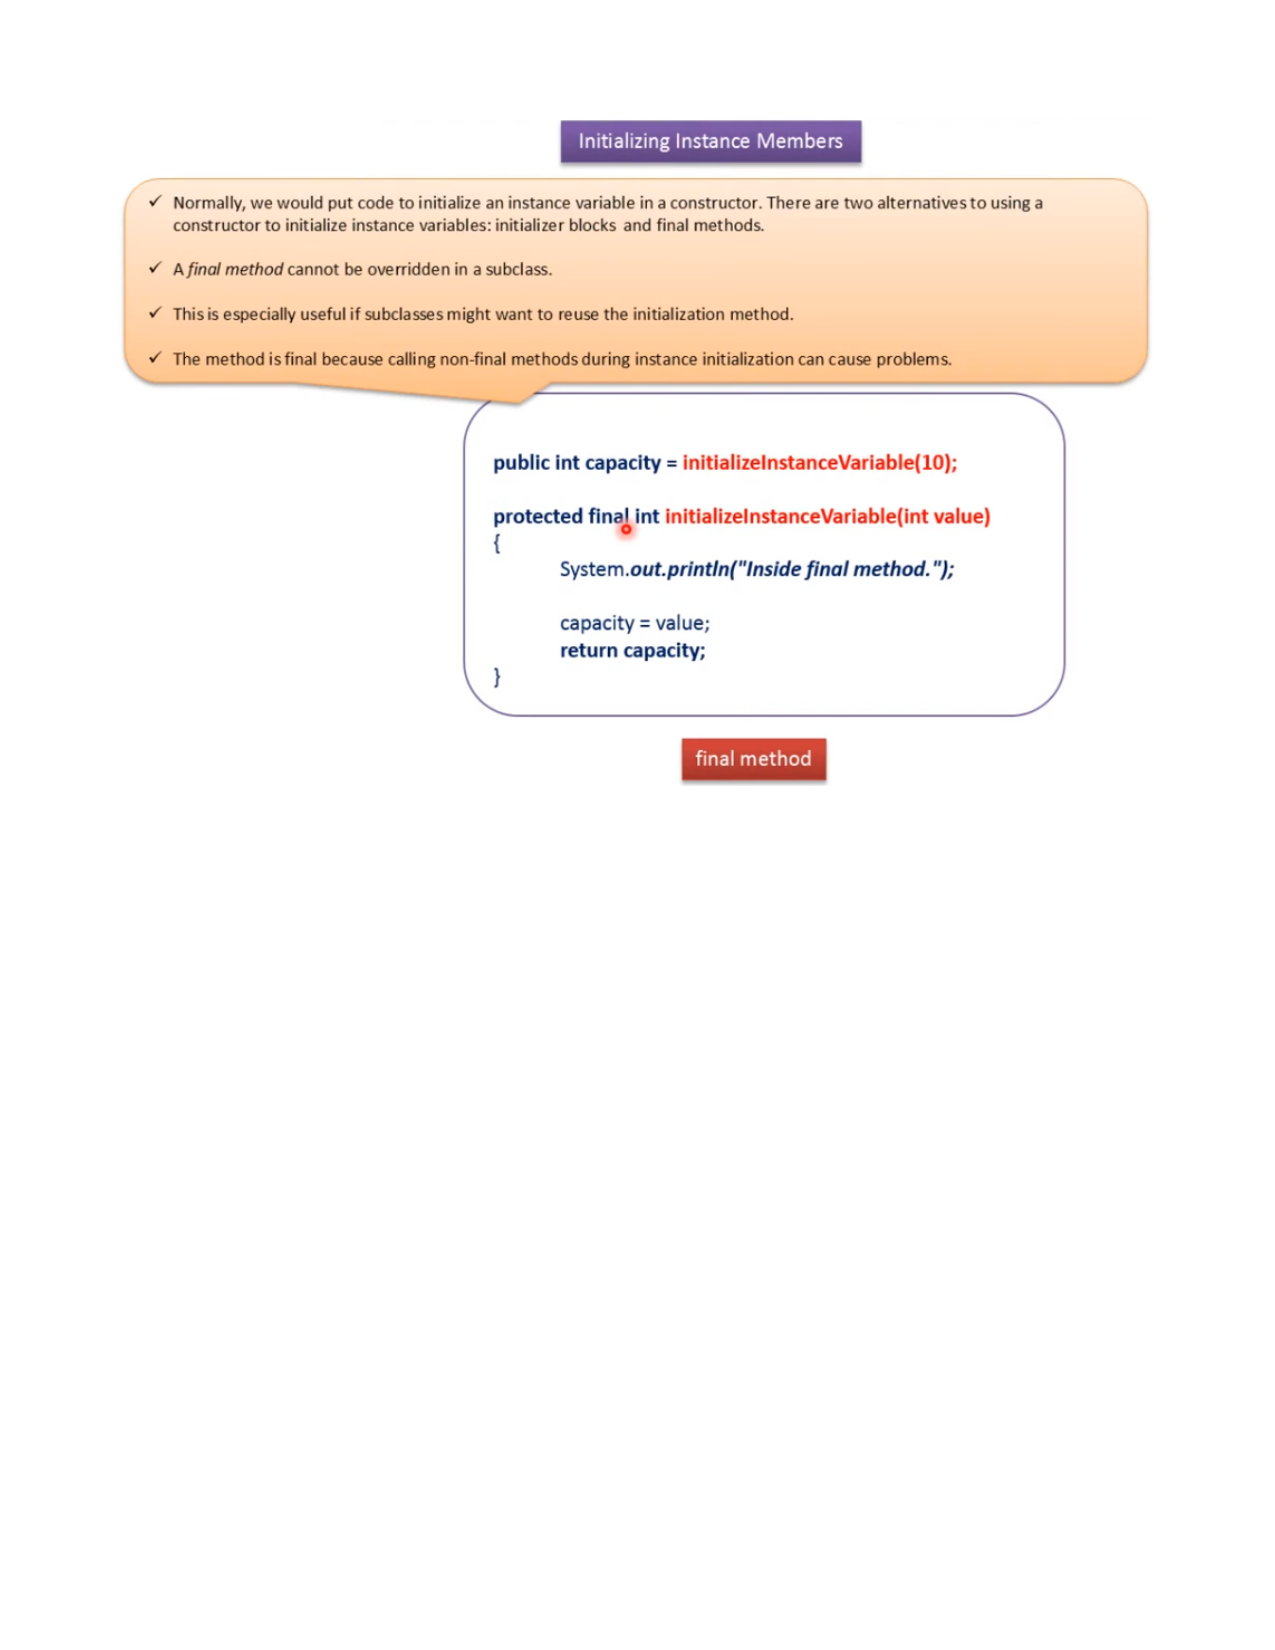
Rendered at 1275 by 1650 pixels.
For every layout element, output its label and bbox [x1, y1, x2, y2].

picture [118, 118, 1157, 786]
